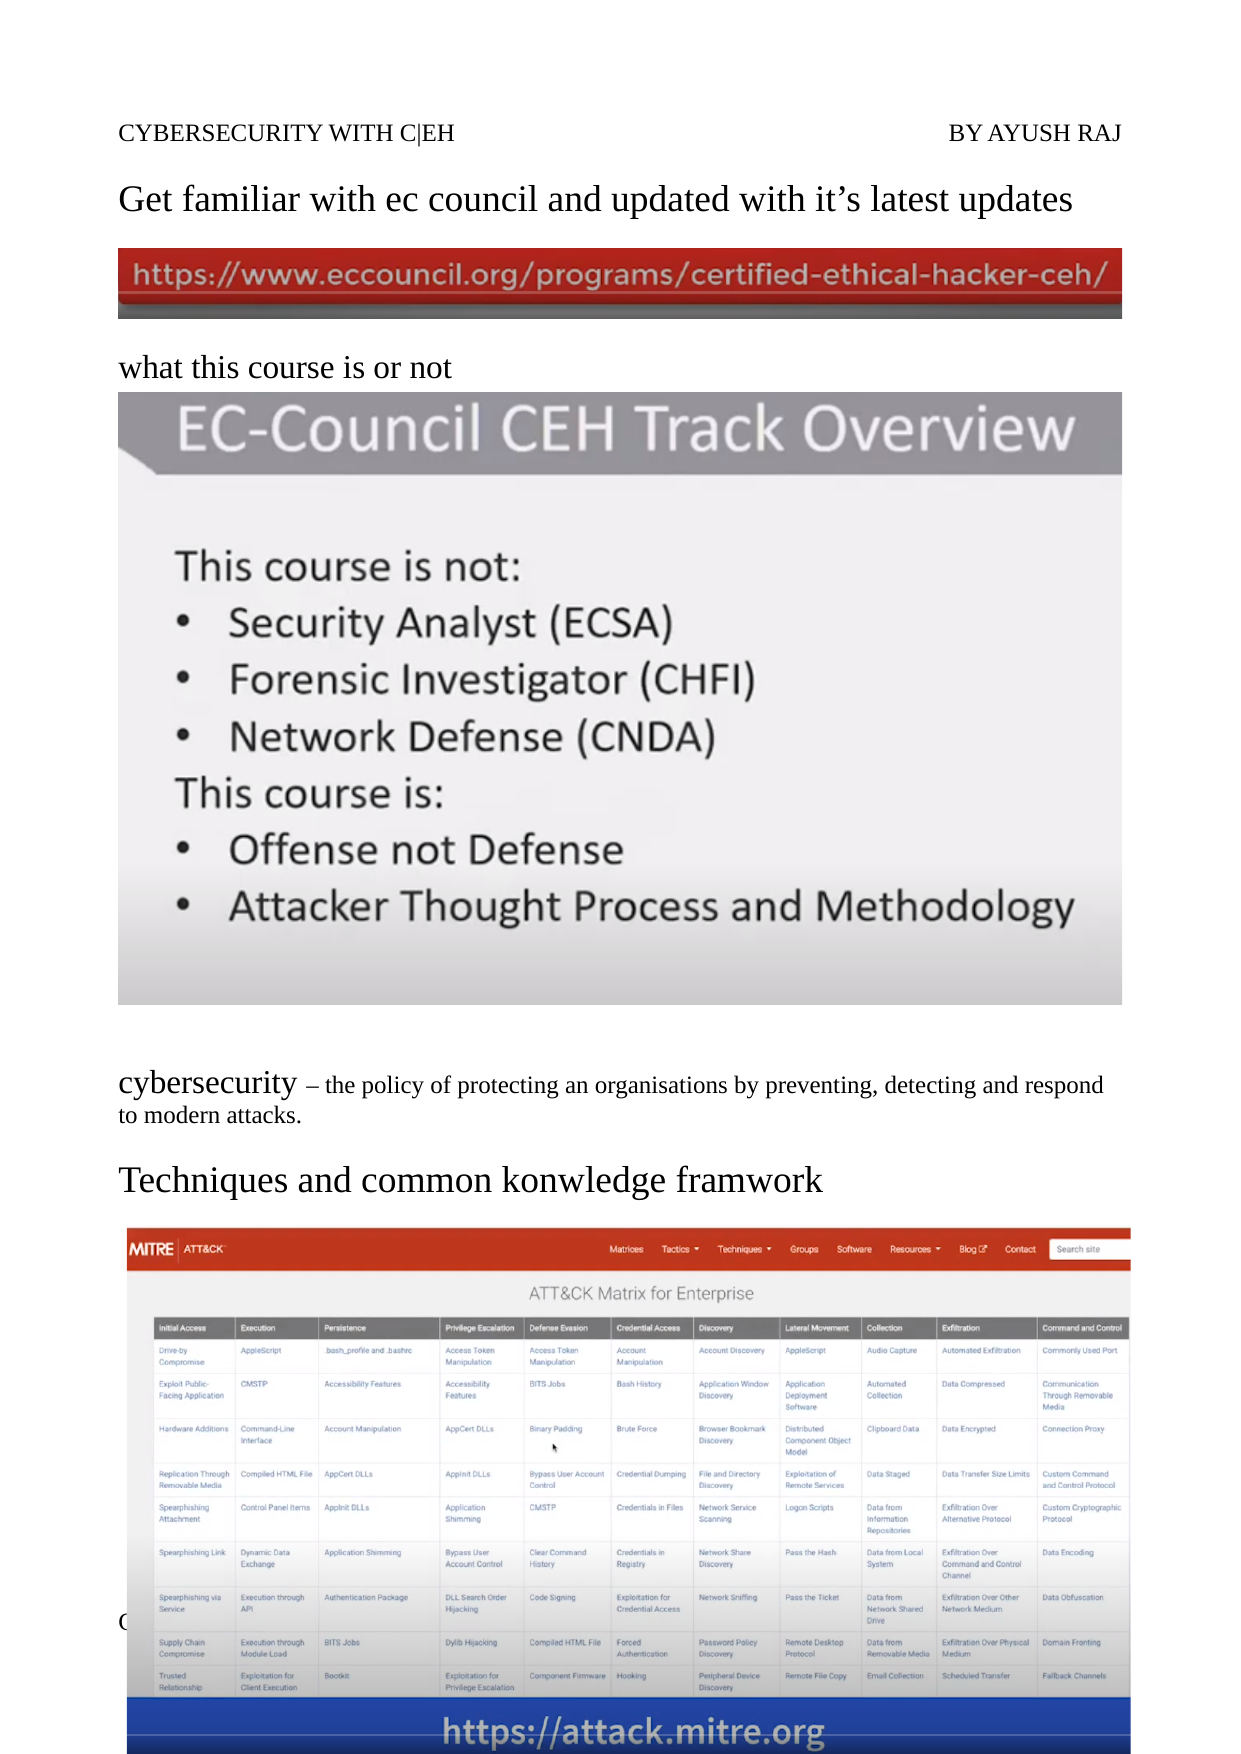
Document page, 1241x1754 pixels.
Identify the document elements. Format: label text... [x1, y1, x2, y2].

picture [118, 248, 1123, 319]
text cybersecurity – the policy of protecting an organisations by preventing, detecting and respond to modern attacks. [118, 1062, 1122, 1129]
text Get familiar with ec council and updated with it’s latest updates [118, 176, 1122, 219]
text what this course is or not [118, 347, 1122, 386]
text Techniques and common konwledge framwork [118, 1158, 1122, 1201]
picture [118, 392, 1123, 1005]
picture [126, 1225, 1131, 1754]
